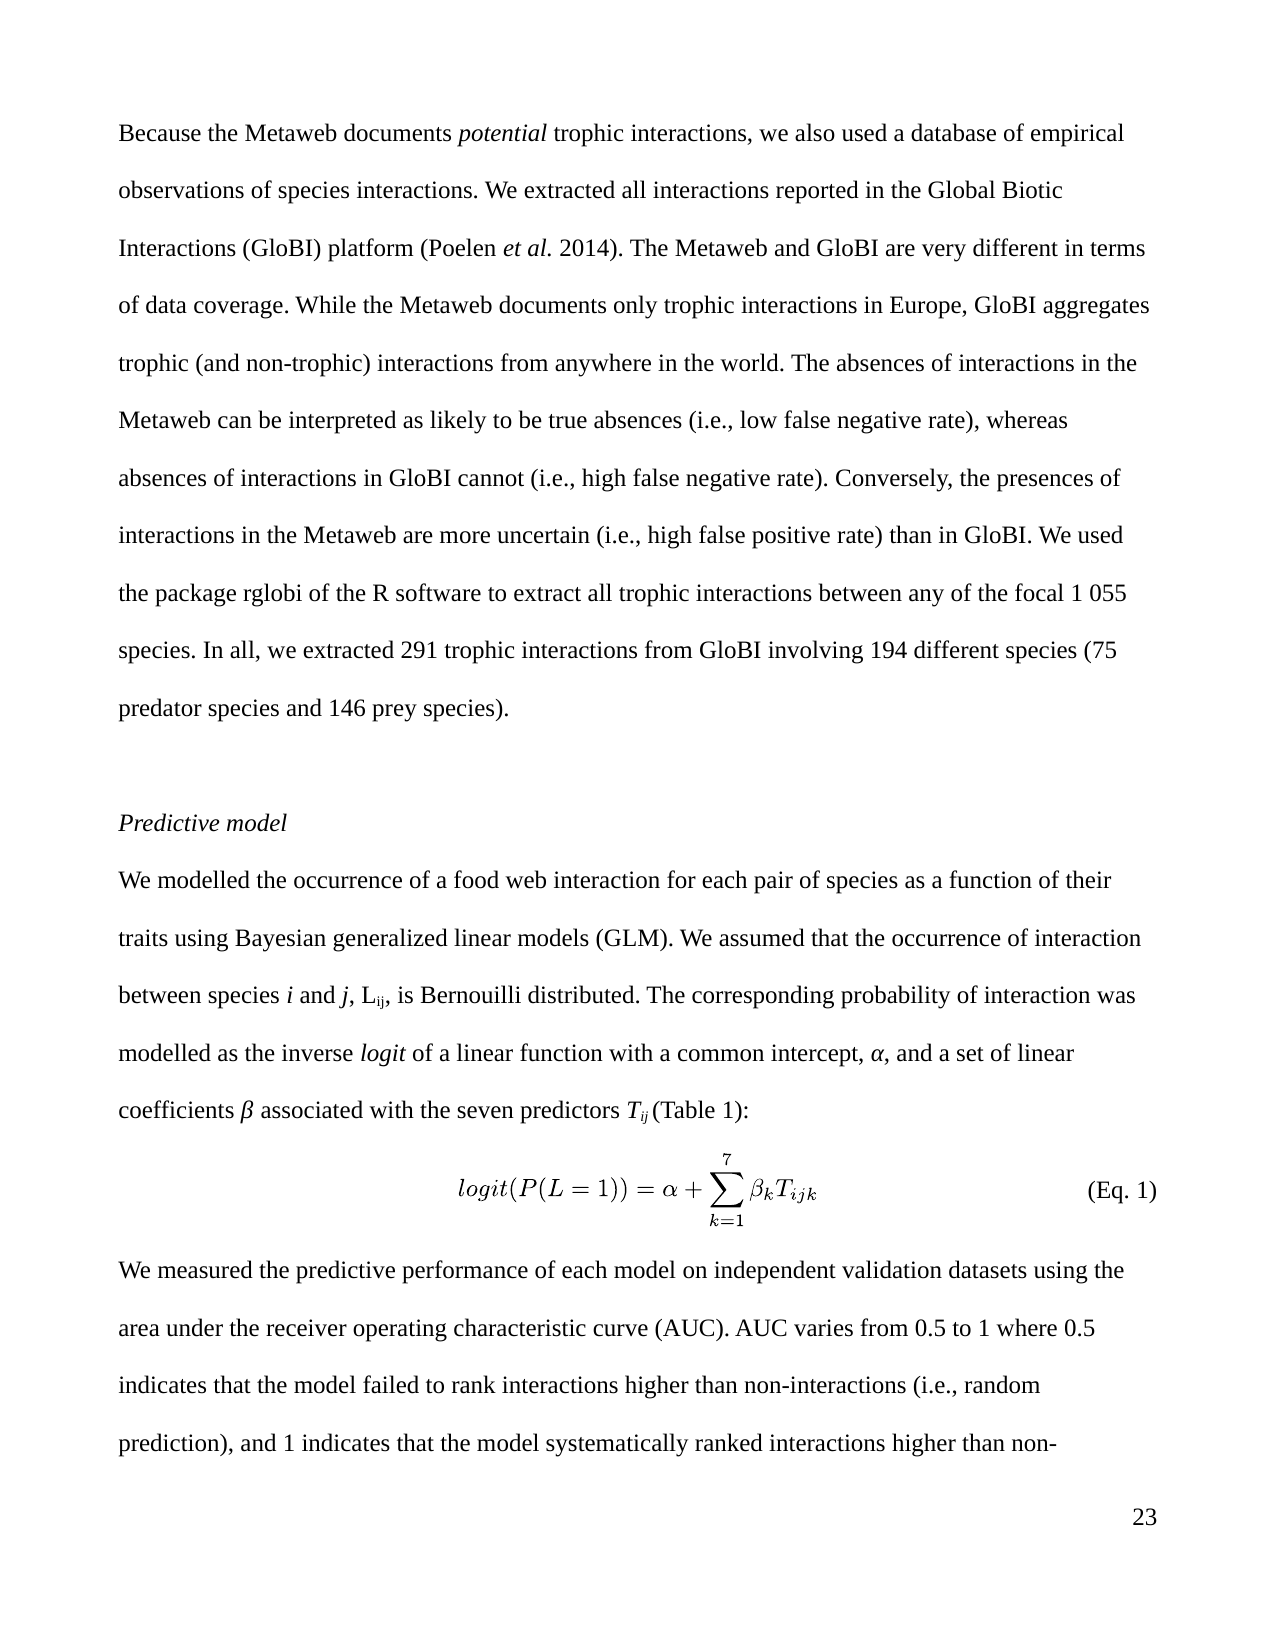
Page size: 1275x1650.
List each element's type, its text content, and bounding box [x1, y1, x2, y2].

text Predictive model [118, 808, 1157, 837]
text (Eq. 1) [732, 1153, 1157, 1226]
text We modelled the occurrence of a food web interaction for each pair of species as a function of their traits using Bayesian generalized linear models (GLM). We assumed that the occurrence of interaction between species i and j, Lij, is Bernouilli distributed. The corresponding probability of interaction was modelled as the inverse logit of a linear function with a common intercept, α, and a set of linear coefficients β associated with the seven predictors Tij (Table 1): [118, 866, 1157, 1124]
text [118, 1153, 723, 1226]
text Because the Metaweb documents potential trophic interactions, we also used a database of empirical observations of species interactions. We extracted all interactions reported in the Global Biotic Interactions (GloBI) platform (Poelen et al. 2014). The Metaweb and GloBI are very different in terms of data coverage. While the Metaweb documents only trophic interactions in Europe, GloBI aggregates trophic (and non-trophic) interactions from anywhere in the world. The absences of interactions in the Metaweb can be interpreted as likely to be true absences (i.e., low false negative rate), whereas absences of interactions in GloBI cannot (i.e., high false negative rate). Conversely, the presences of interactions in the Metaweb are more uncertain (i.e., high false positive rate) than in GloBI. We used the package rglobi of the R software to extract all trophic interactions between any of the focal 1 055 species. In all, we extracted 291 trophic interactions from GloBI involving 194 different species (75 predator species and 146 prey species). [118, 118, 1157, 722]
text We measured the predictive performance of each model on independent validation datasets using the area under the receiver operating characteristic curve (AUC). AUC varies from 0.5 to 1 where 0.5 indicates that the model failed to rank interactions higher than non-interactions (i.e., random prediction), and 1 indicates that the model systematically ranked interactions higher than non- [118, 1255, 1157, 1456]
